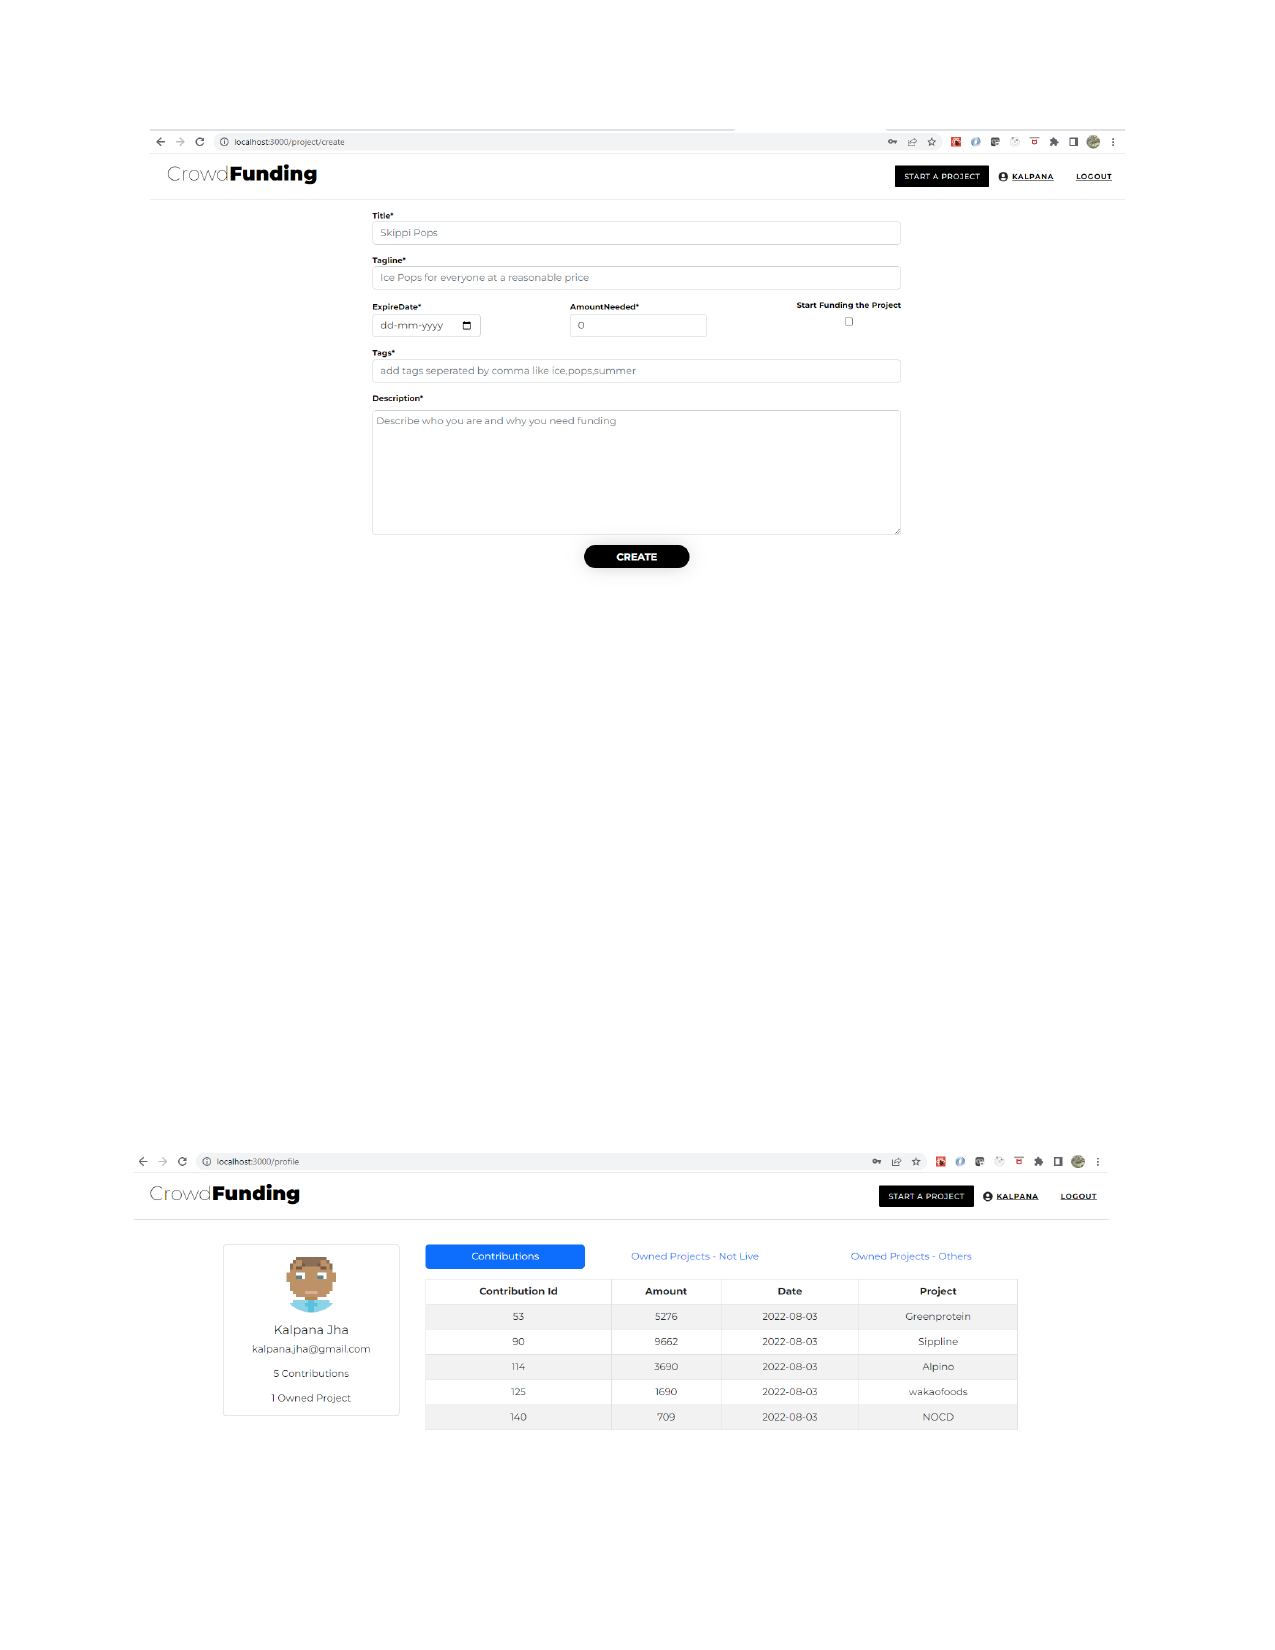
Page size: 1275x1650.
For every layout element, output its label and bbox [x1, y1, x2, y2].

picture [133, 1152, 1109, 1649]
picture [150, 129, 1125, 636]
